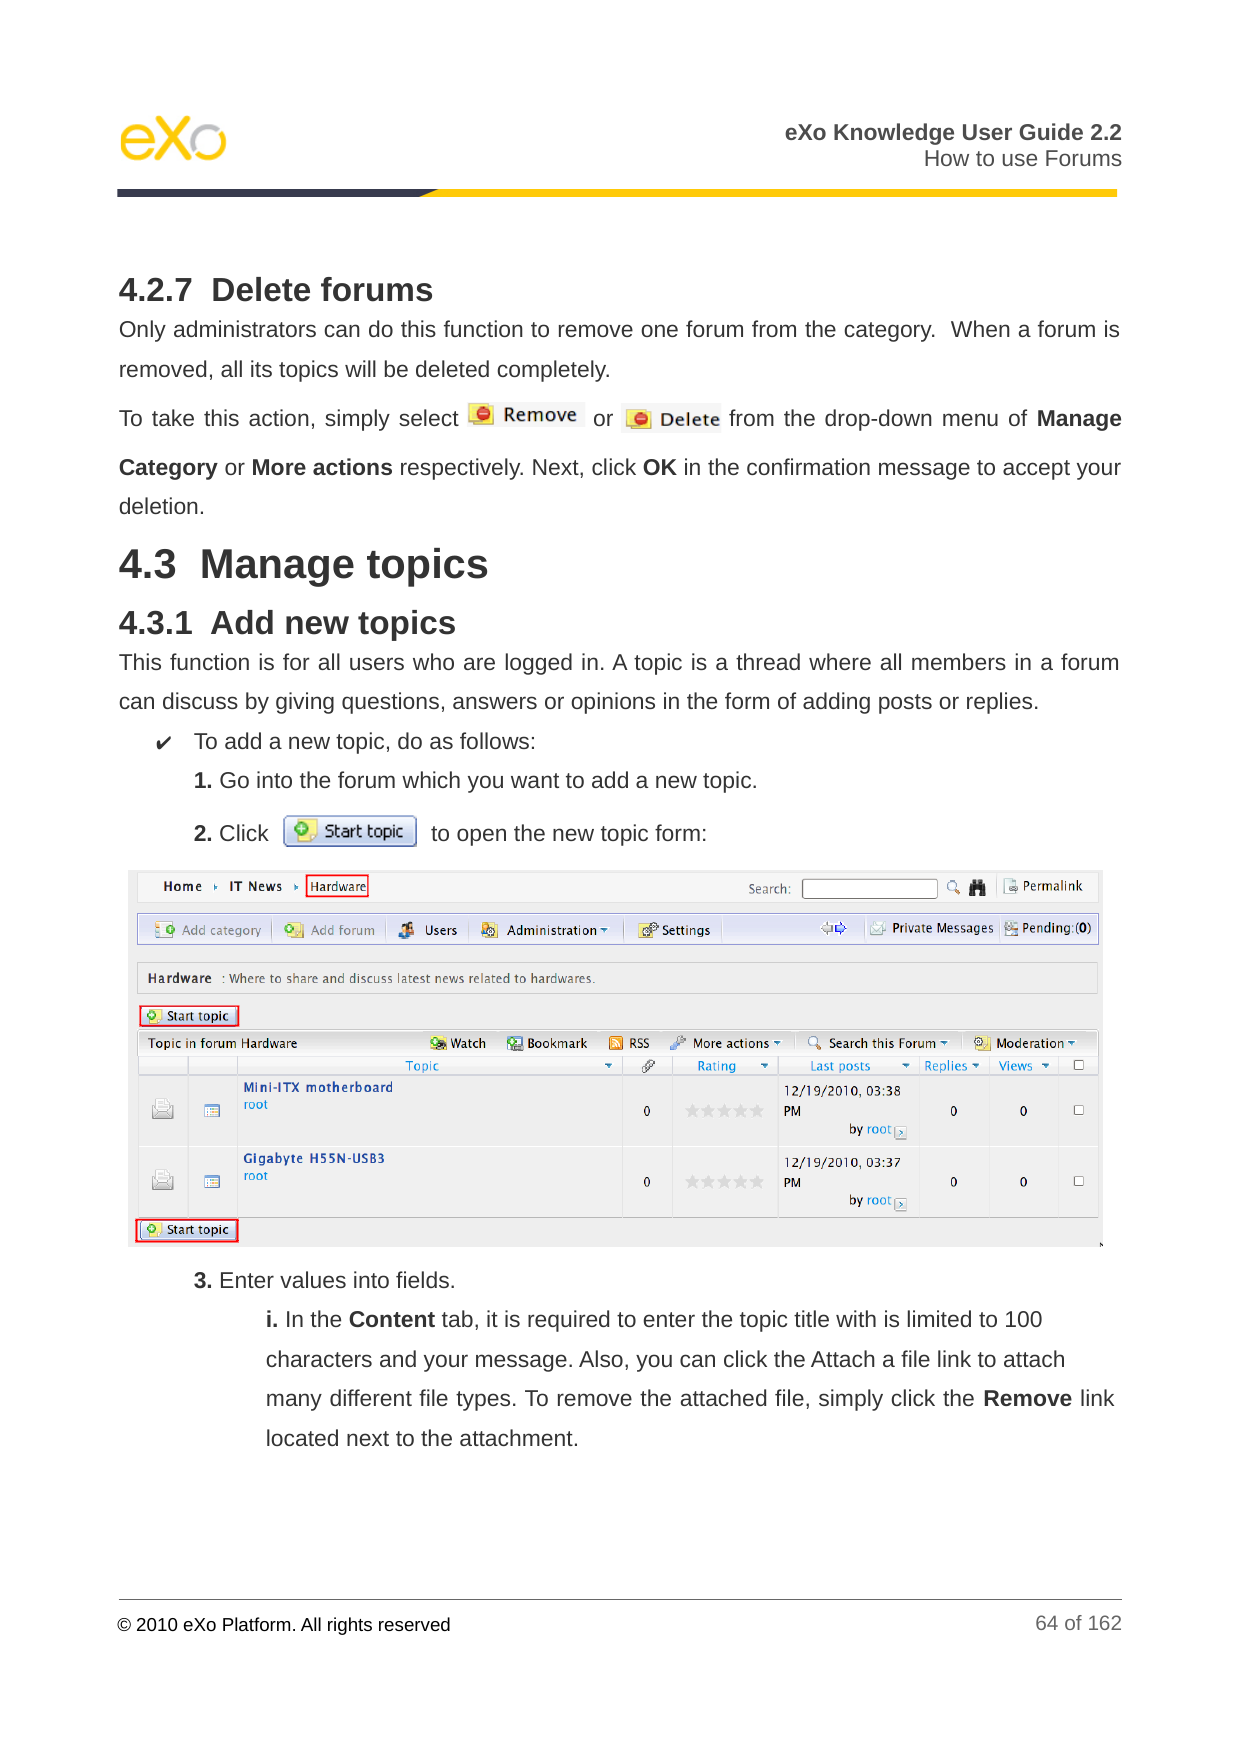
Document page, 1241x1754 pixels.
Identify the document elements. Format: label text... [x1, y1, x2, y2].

subtitle Add new topics [118, 603, 1122, 641]
picture [120, 115, 227, 161]
list 3. Enter values into fields. [156, 1182, 1122, 1293]
picture [282, 814, 417, 847]
picture [620, 403, 722, 433]
list To add a new topic, do as follows: [156, 728, 1122, 754]
text i. In the Content tab, it is required to enter the topic title with is limited to 100 characters and your message. Also, you can click the Attach a file link to attach many different file types. To remove the attached file, simply click the Remove link located next to the attachment. [118, 1306, 1122, 1451]
picture [128, 870, 1103, 1247]
text This function is for all users who are logged in. A topic is a thread where all members in a forum can discuss by giving questions, answers or opinions in the form of adding posts or replies. [118, 649, 1122, 714]
list 1. Go into the forum which you want to add a new topic. [156, 767, 1122, 793]
list 2. Click to open the new topic form: [156, 807, 1122, 854]
picture [117, 189, 1118, 197]
subtitle Manage topics [118, 540, 1122, 588]
text Only administrators can do this function to remove one forum from the category. When a forum is removed, all its topics will be deleted completely. [118, 316, 1122, 382]
subtitle Delete forums [118, 271, 1122, 309]
text To take this action, simply selectorfrom the drop-down menu of Manage Category or More actions respectively. Next, click OK in the confirmation message to accept your deletion. [118, 395, 1122, 519]
picture [466, 402, 586, 427]
